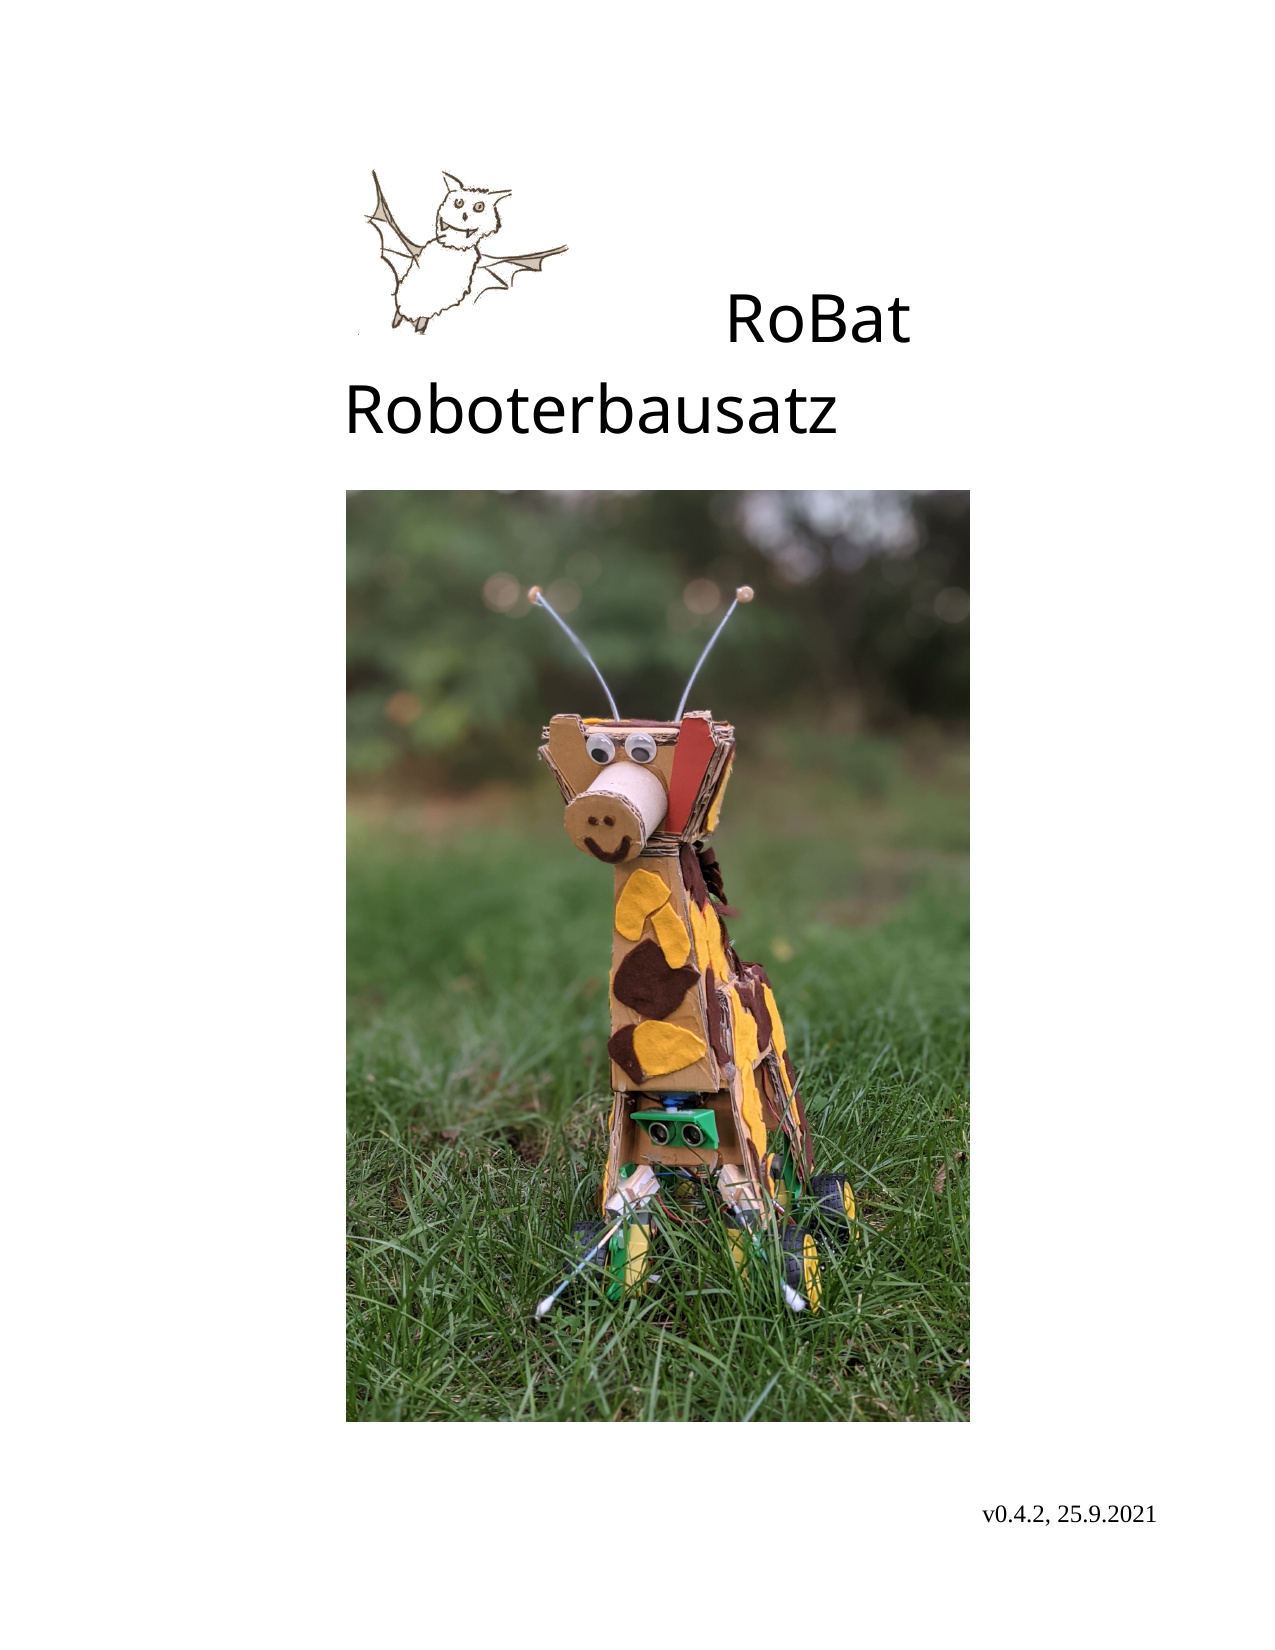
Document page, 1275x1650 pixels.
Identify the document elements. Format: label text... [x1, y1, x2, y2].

picture [346, 490, 970, 1422]
picture [358, 169, 569, 335]
subtitle RoBat Roboterbausatz [118, 271, 1157, 453]
text v0.4.2, 25.9.2021 [118, 1499, 1157, 1528]
